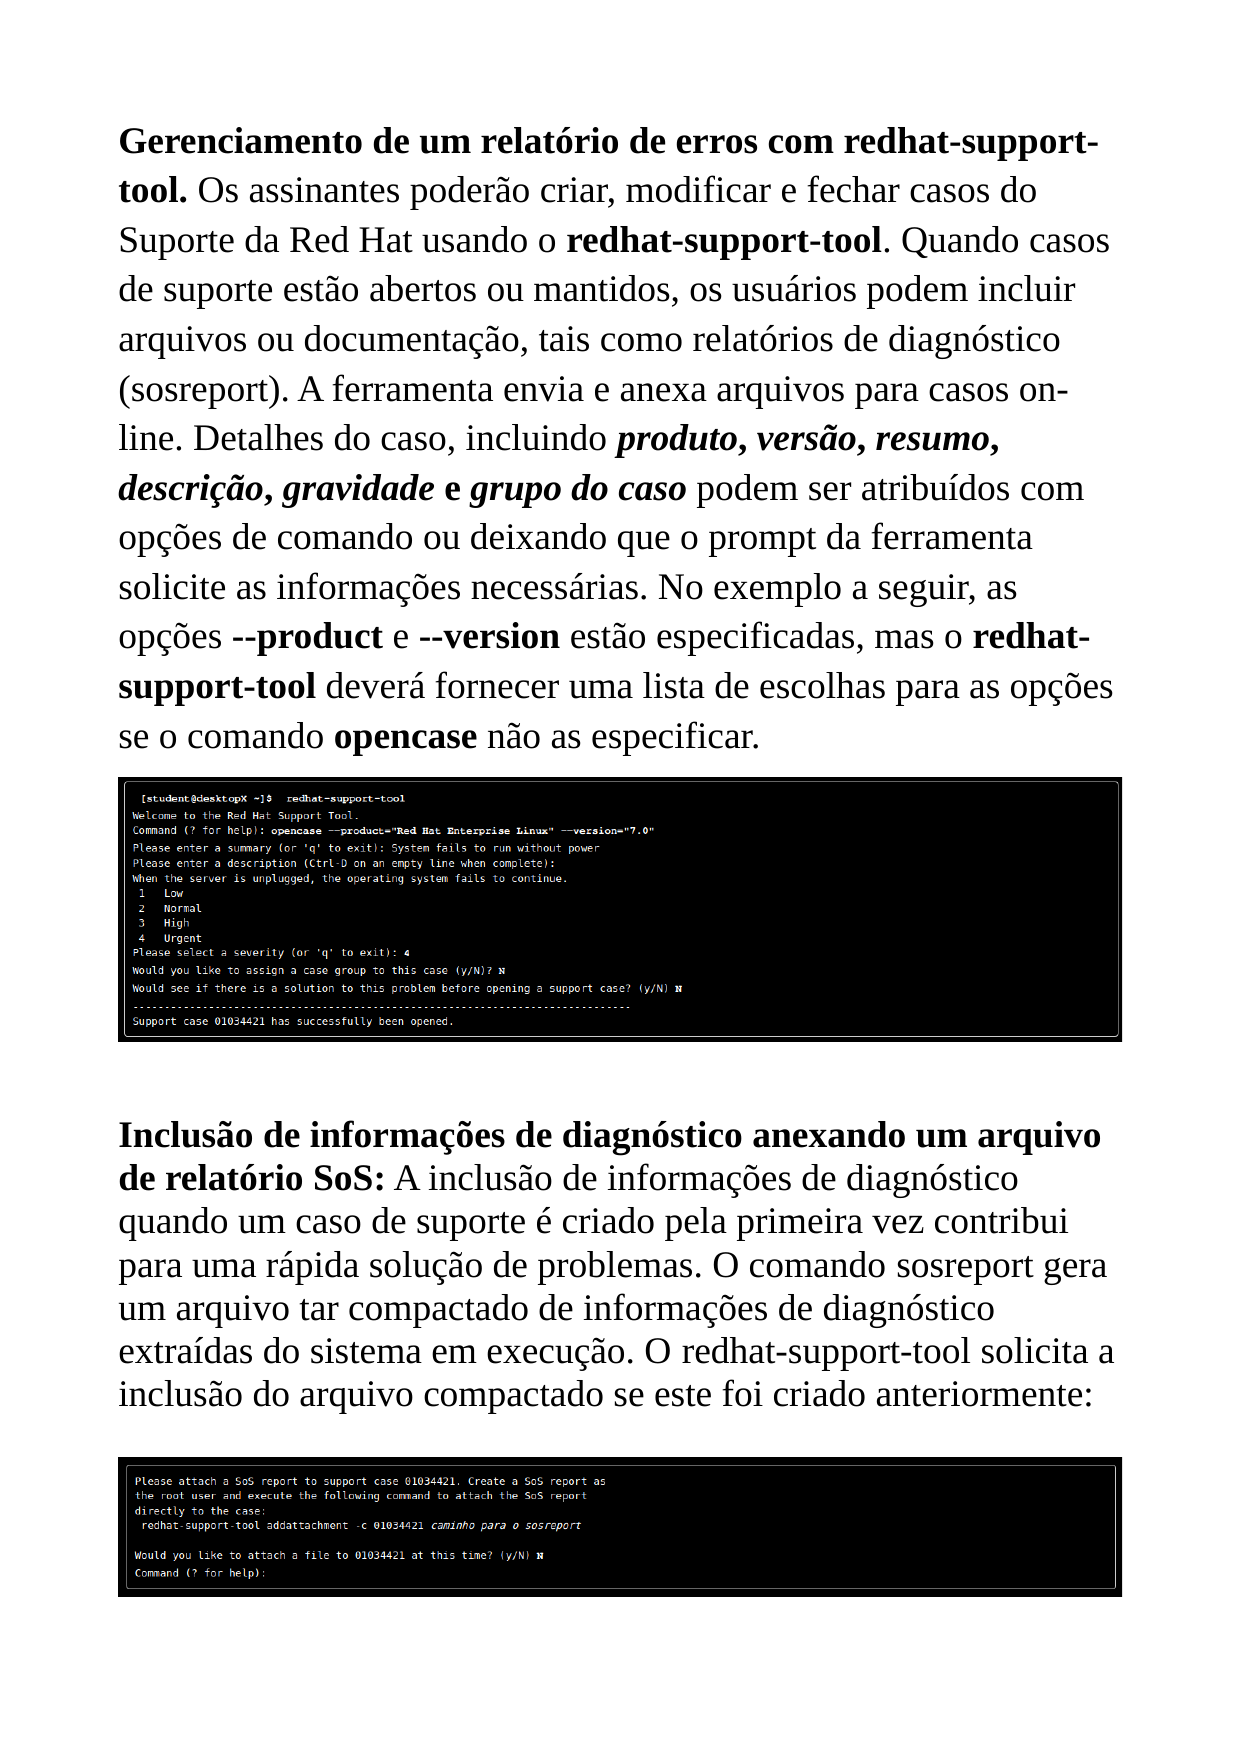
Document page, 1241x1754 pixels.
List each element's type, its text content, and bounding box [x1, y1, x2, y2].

text Inclusão de informações de diagnóstico anexando um arquivo de relatório SoS: A inclusão de informações de diagnóstico quando um caso de suporte é criado pela primeira vez contribui para uma rápida solução de problemas. O comando sosreport gera um arquivo tar compactado de informações de diagnóstico extraídas do sistema em execução. O redhat-support-tool solicita a inclusão do arquivo compactado se este foi criado anteriormente: [118, 1113, 1122, 1414]
picture [118, 1457, 1123, 1597]
text Gerenciamento de um relatório de erros com redhat-support-tool. Os assinantes poderão criar, modificar e fechar casos do Suporte da Red Hat usando o redhat-support-tool. Quando casos de suporte estão abertos ou mantidos, os usuários podem incluir arquivos ou documentação, tais como relatórios de diagnóstico (sosreport). A ferramenta envia e anexa arquivos para casos on-line. Detalhes do caso, incluindo produto, versão, resumo, descrição, gravidade e grupo do caso podem ser atribuídos com opções de comando ou deixando que o prompt da ferramenta solicite as informações necessárias. No exemplo a seguir, as opções --product e --version estão especificadas, mas o redhat-support-tool deverá fornecer uma lista de escolhas para as opções se o comando opencase não as especificar. [118, 118, 1122, 756]
picture [118, 777, 1123, 1042]
